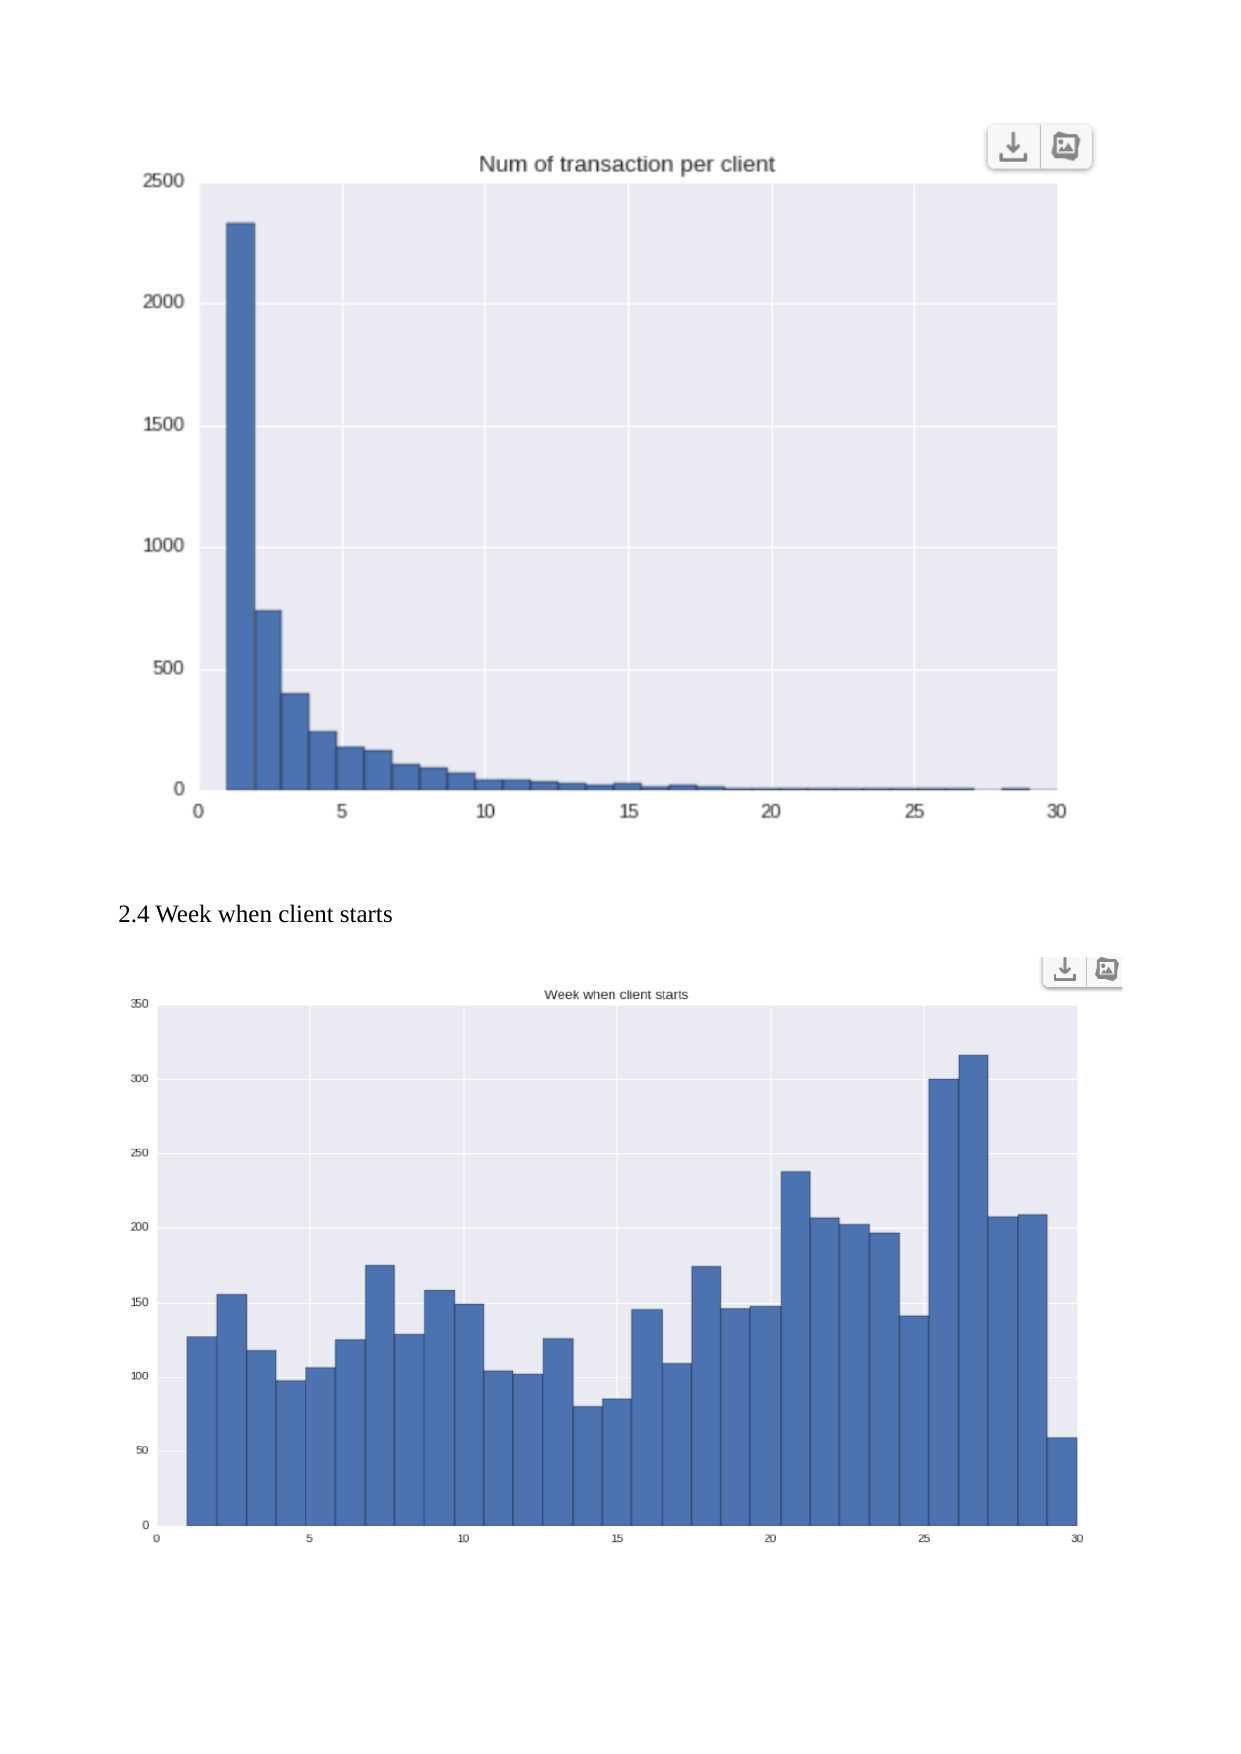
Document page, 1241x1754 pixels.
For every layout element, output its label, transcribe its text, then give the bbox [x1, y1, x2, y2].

picture [118, 957, 1123, 1571]
picture [118, 118, 1123, 842]
text 2.4 Week when client starts [118, 899, 1122, 928]
